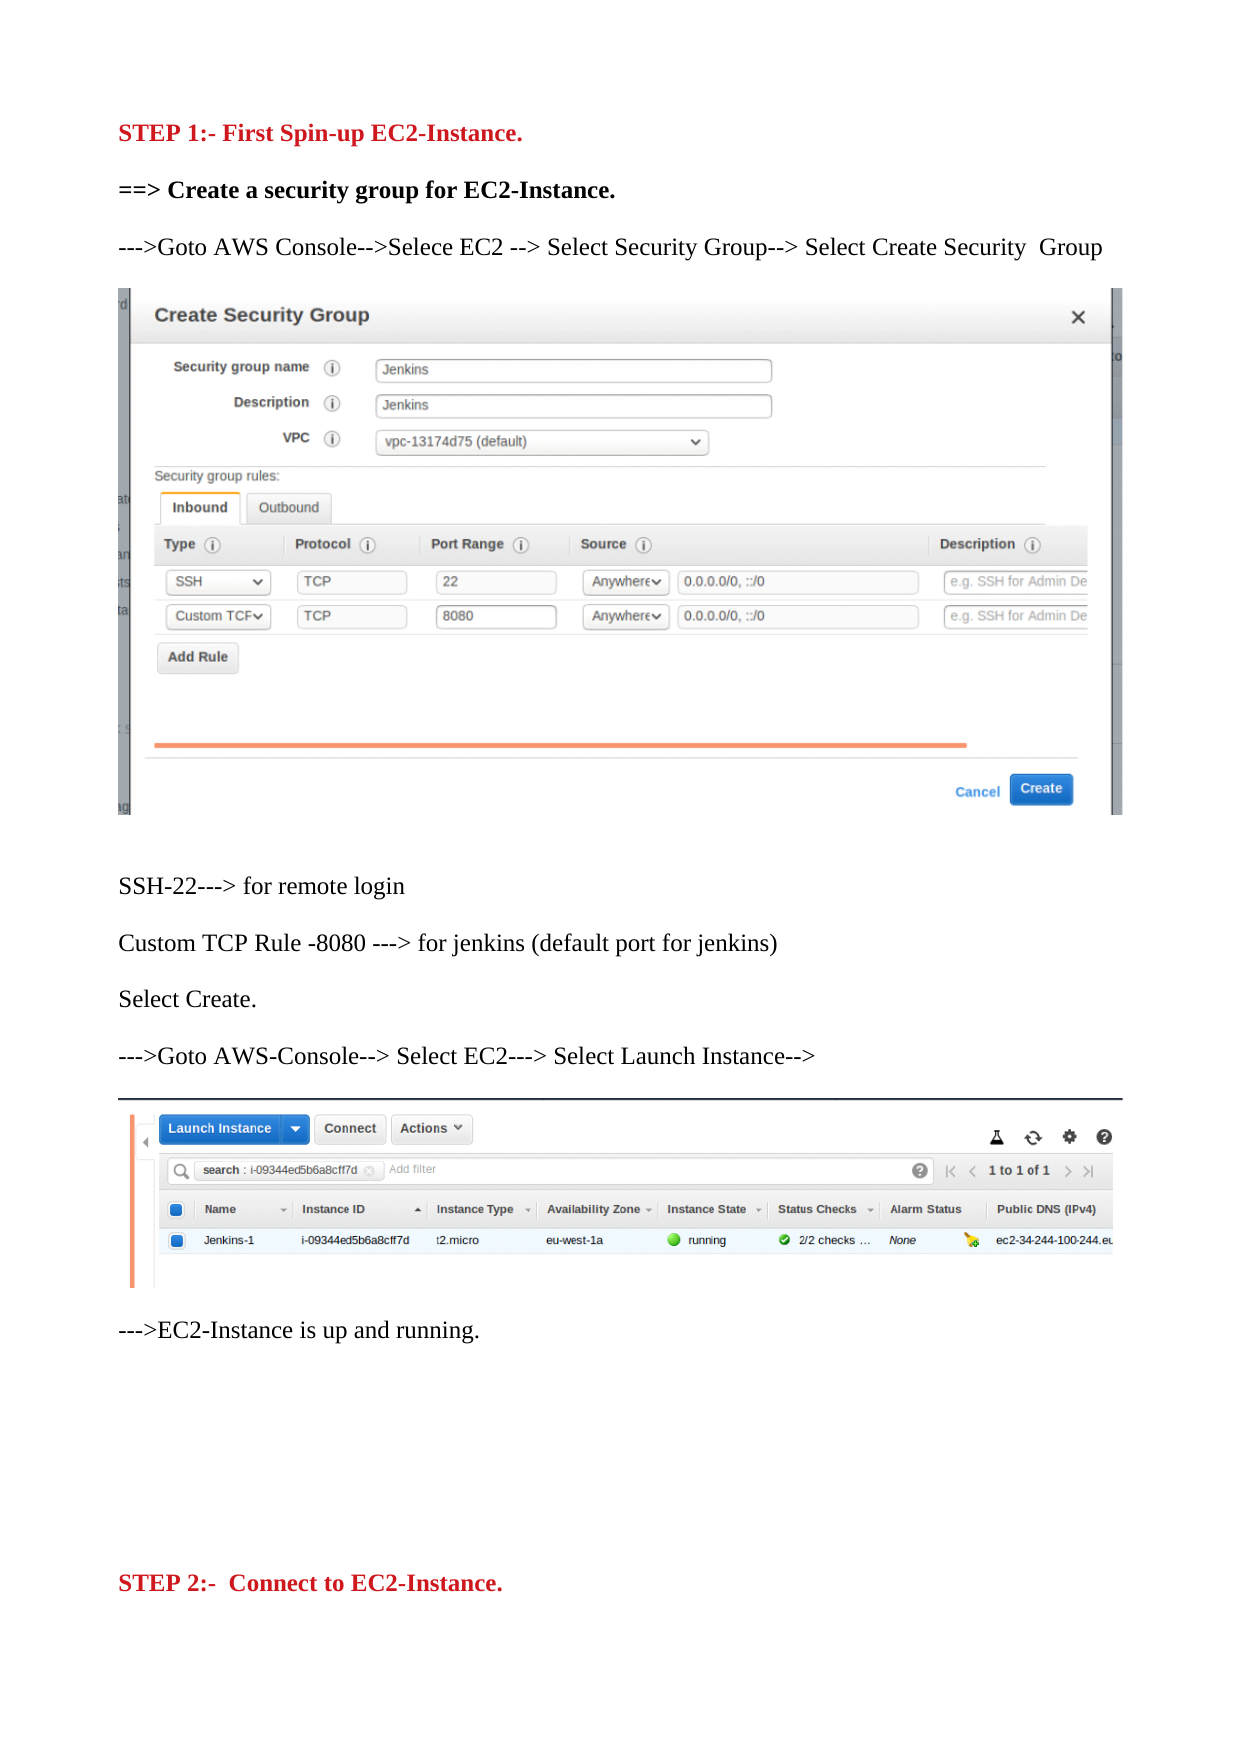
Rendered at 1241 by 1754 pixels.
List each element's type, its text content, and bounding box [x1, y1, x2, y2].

text --->Goto AWS-Console--> Select EC2---> Select Launch Instance--> [118, 1041, 1122, 1070]
text STEP 2:- Connect to EC2-Instance. [118, 1568, 1122, 1597]
text ==> Create a security group for EC2-Instance. [118, 175, 1122, 204]
text --->Goto AWS Console-->Selece EC2 --> Select Security Group--> Select Create Security Group [118, 232, 1122, 260]
text SSH-22---> for remote login [118, 871, 1122, 900]
text --->EC2-Instance is up and running. [118, 1315, 1122, 1344]
text Custom TCP Rule -8080 ---> for jenkins (default port for jenkins) [118, 928, 1122, 957]
text Select Create. [118, 984, 1122, 1013]
text STEP 1:- First Spin-up EC2-Instance. [118, 118, 1122, 147]
